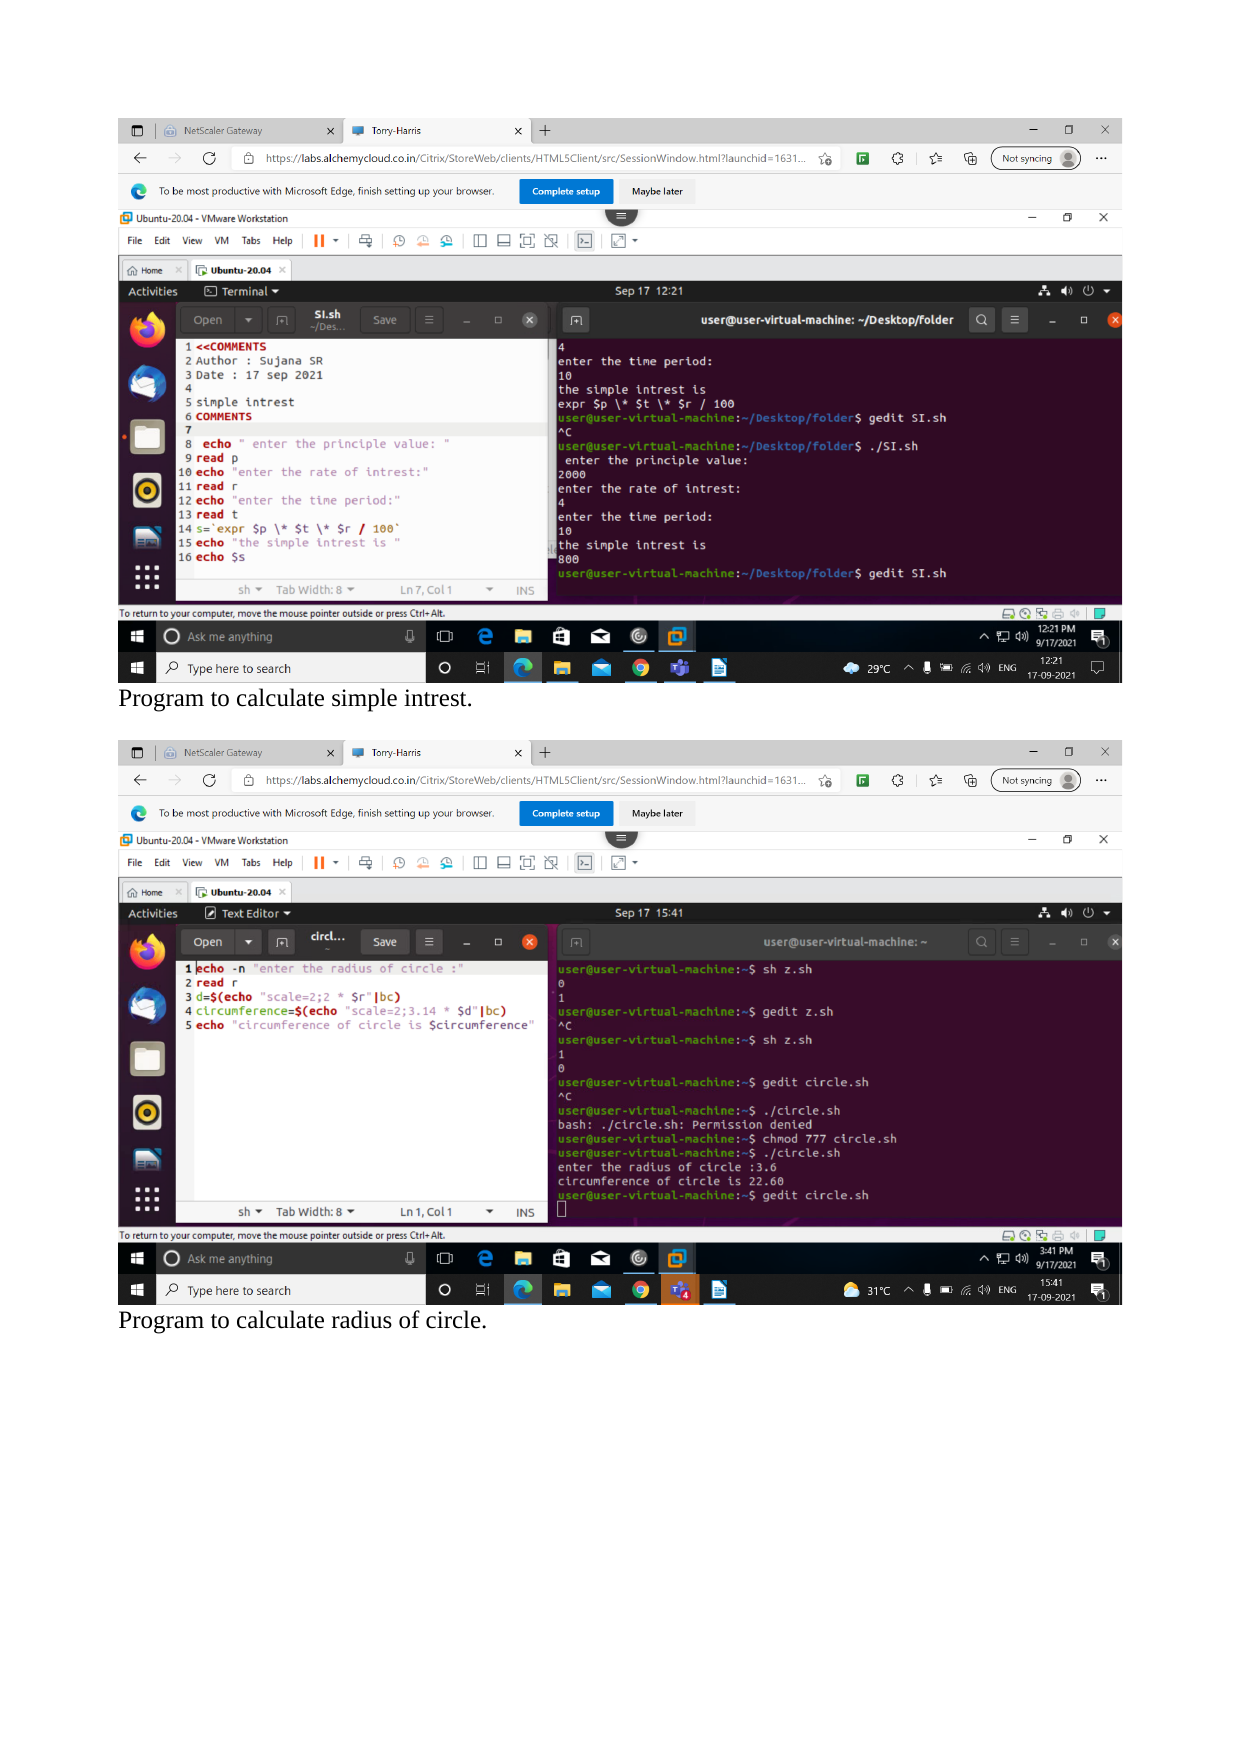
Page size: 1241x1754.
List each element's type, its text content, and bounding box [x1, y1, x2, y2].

picture [118, 118, 1123, 683]
text Program to calculate simple intrest. [118, 683, 1122, 712]
text Program to calculate radius of circle. [118, 1305, 1122, 1334]
picture [118, 740, 1123, 1305]
